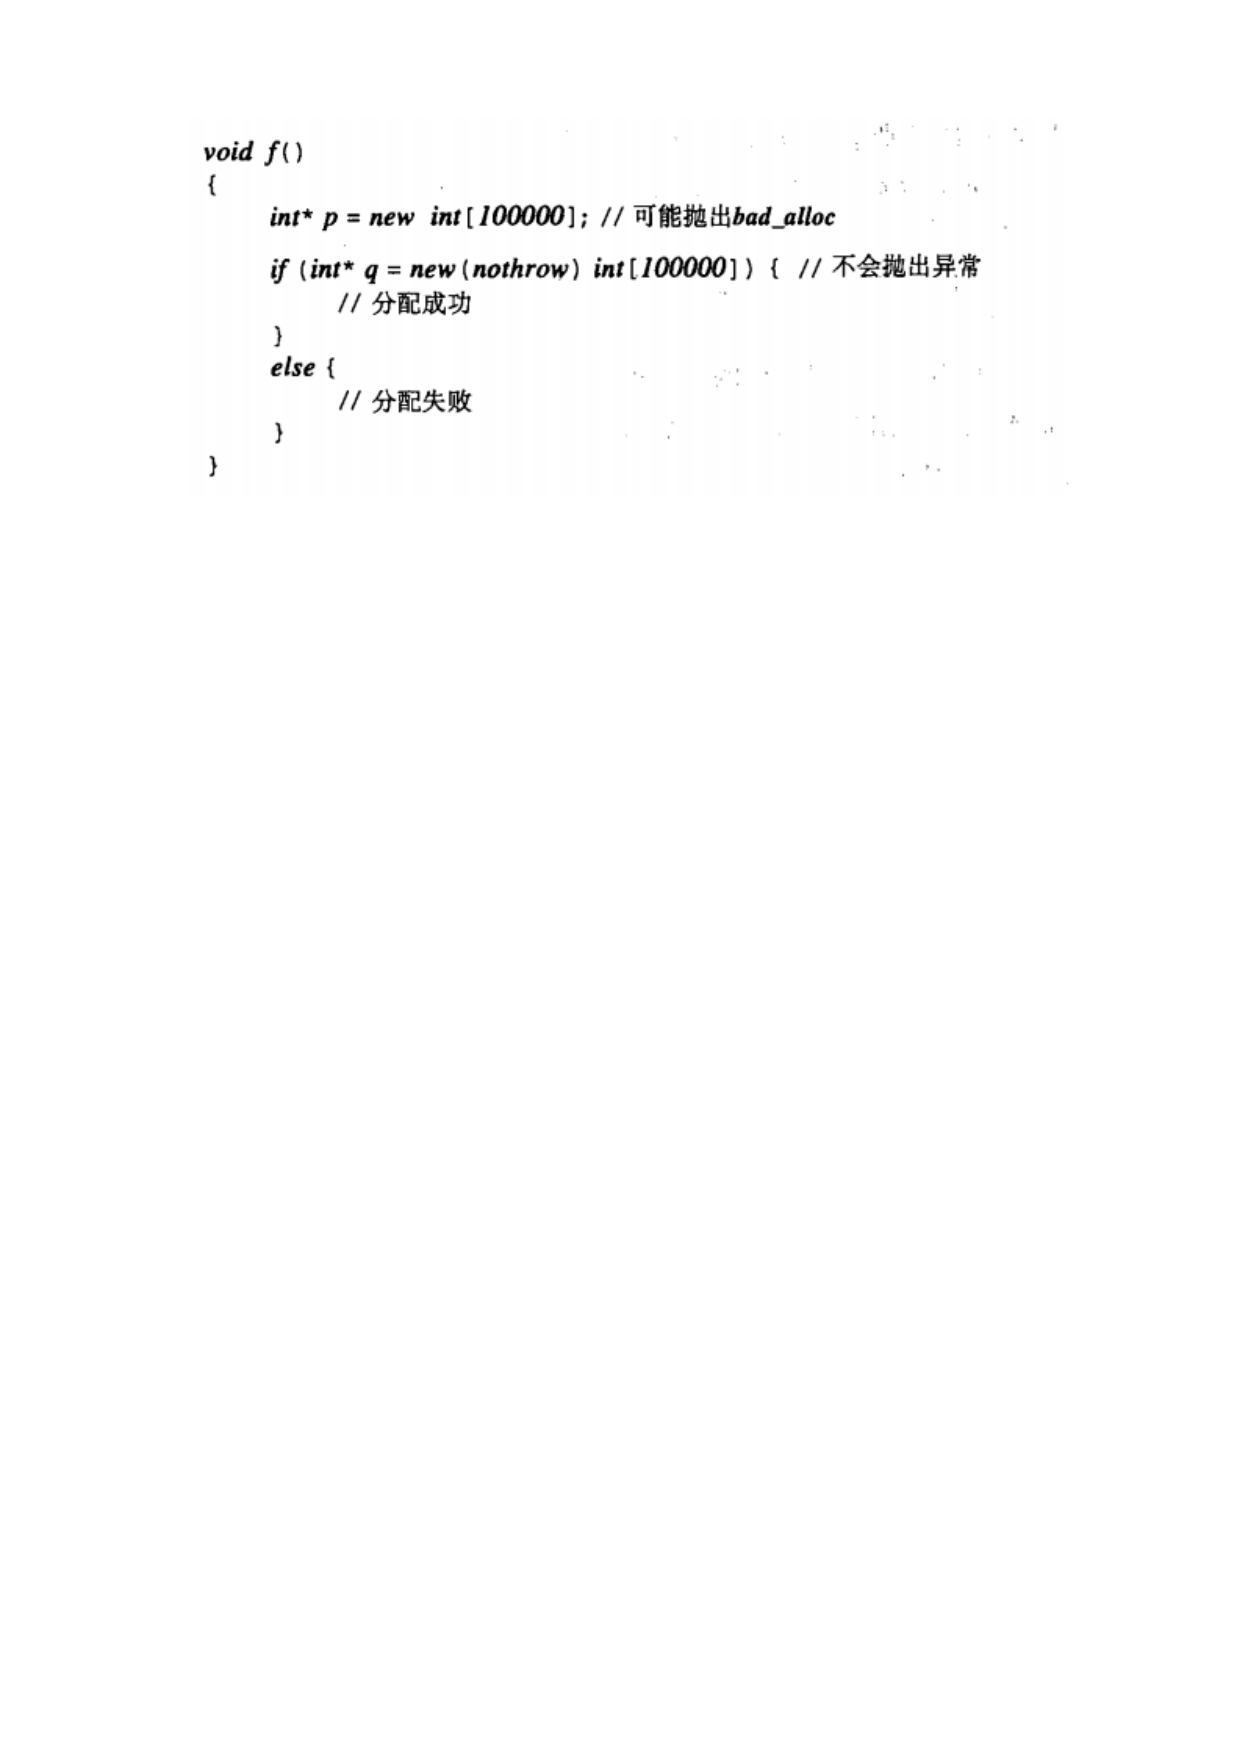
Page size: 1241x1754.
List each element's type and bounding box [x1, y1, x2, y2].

picture [177, 118, 1070, 497]
